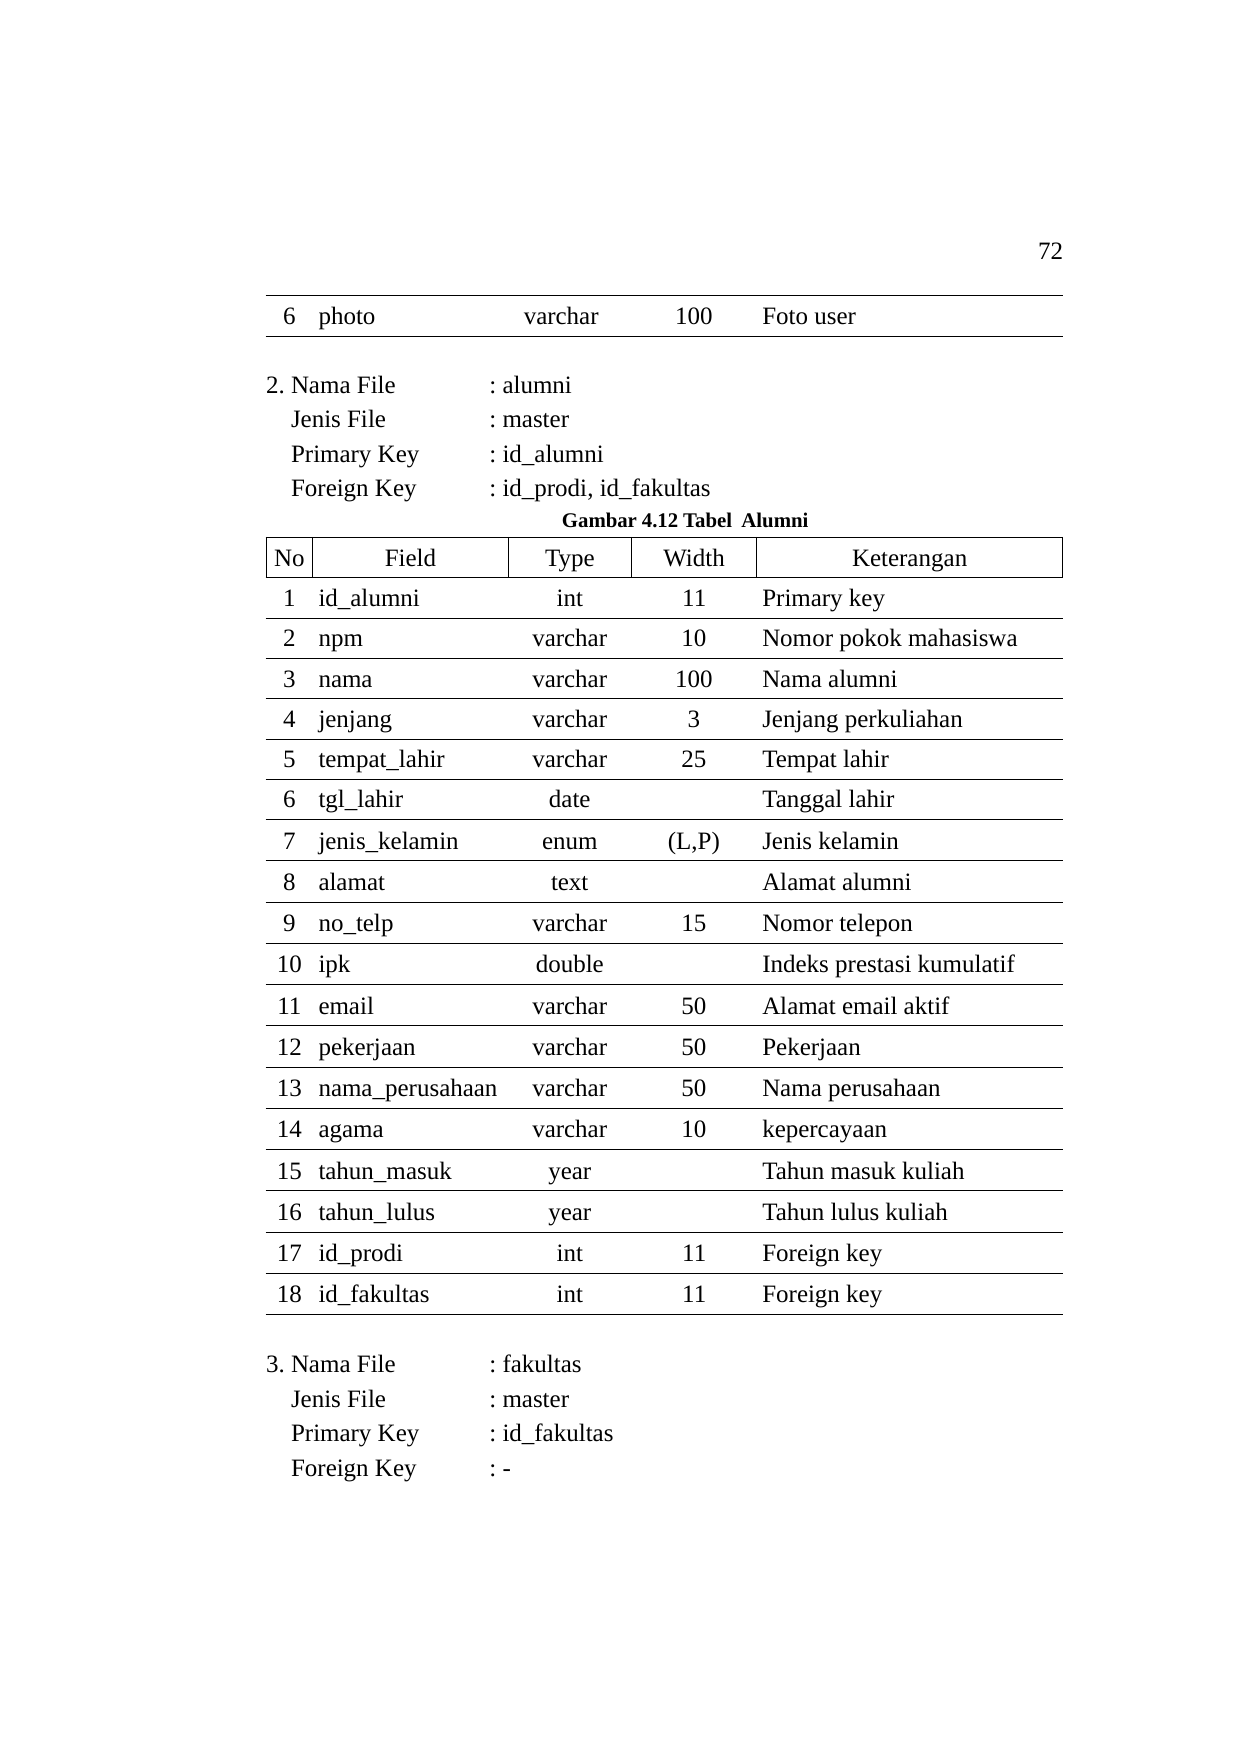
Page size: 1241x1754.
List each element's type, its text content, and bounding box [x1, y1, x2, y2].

table_cell (L,P) [631, 820, 756, 860]
table_cell email [313, 985, 508, 1025]
table_cell 2 [266, 619, 312, 658]
table_cell Alamat email aktif [756, 985, 1062, 1025]
table_cell 11 [631, 1274, 756, 1314]
table_cell Tahun lulus kuliah [756, 1191, 1062, 1232]
table_cell Foto user [756, 296, 1062, 336]
table_cell int [508, 578, 631, 617]
table_cell nama_perusahaan [313, 1068, 508, 1108]
table_cell Foreign key [756, 1233, 1062, 1273]
table_cell varchar [508, 985, 631, 1025]
table_cell date [508, 780, 631, 819]
table_cell 5 [266, 740, 312, 779]
table_cell varchar [508, 1109, 631, 1149]
table_cell tahun_lulus [313, 1191, 508, 1232]
table_cell ipk [313, 944, 508, 984]
table_header Type [509, 538, 631, 577]
table_cell text [508, 861, 631, 902]
table_cell 1 [266, 578, 312, 617]
table_cell 11 [266, 985, 312, 1025]
table_cell Foreign key [756, 1274, 1062, 1314]
table_cell 25 [631, 740, 756, 779]
table_cell Primary key [756, 578, 1062, 617]
table_cell 100 [631, 659, 756, 698]
table_cell 50 [631, 1026, 756, 1067]
table_cell 3 [631, 699, 756, 738]
table_cell 8 [266, 861, 312, 902]
table_cell Indeks prestasi kumulatif [756, 944, 1062, 984]
table_cell [631, 780, 756, 819]
table_cell 100 [631, 296, 756, 336]
table_cell [631, 944, 756, 984]
table_cell varchar [508, 659, 631, 698]
table_cell 10 [631, 619, 756, 658]
table_cell no_telp [313, 903, 508, 943]
table_cell 7 [266, 820, 312, 860]
table_cell [631, 1150, 756, 1190]
table_cell id_fakultas [313, 1274, 508, 1314]
table_cell int [508, 1274, 631, 1314]
table_cell tempat_lahir [313, 740, 508, 779]
table_cell varchar [508, 1026, 631, 1067]
table_cell Nomor telepon [756, 903, 1062, 943]
table_cell 50 [631, 1068, 756, 1108]
table_cell 9 [266, 903, 312, 943]
table_cell 11 [631, 578, 756, 617]
table_cell 17 [266, 1233, 312, 1273]
table_cell year [508, 1191, 631, 1232]
table_cell Tempat lahir [756, 740, 1062, 779]
text Foreign Key : - [266, 1453, 1063, 1482]
table_header Field [313, 538, 508, 577]
table_cell 16 [266, 1191, 312, 1232]
table_cell [631, 861, 756, 902]
table_cell id_alumni [313, 578, 508, 617]
table_cell Nomor pokok mahasiswa [756, 619, 1062, 658]
text 2. Nama File : alumni [266, 370, 1063, 399]
table_cell photo [313, 296, 491, 336]
table_cell 4 [266, 699, 312, 738]
table_cell pekerjaan [313, 1026, 508, 1067]
table_cell tgl_lahir [313, 780, 508, 819]
table_cell 18 [266, 1274, 312, 1314]
table_cell [631, 1191, 756, 1232]
text 3. Nama File : fakultas [266, 1349, 1063, 1378]
table_cell Tanggal lahir [756, 780, 1062, 819]
table_cell year [508, 1150, 631, 1190]
table_cell Jenis kelamin [756, 820, 1062, 860]
table_cell 50 [631, 985, 756, 1025]
table_cell Nama perusahaan [756, 1068, 1062, 1108]
table_cell varchar [508, 740, 631, 779]
table_cell varchar [508, 1068, 631, 1108]
text Primary Key : id_fakultas [266, 1418, 1063, 1447]
table_cell jenis_kelamin [313, 820, 508, 860]
table_cell 11 [631, 1233, 756, 1273]
table_cell tahun_masuk [313, 1150, 508, 1190]
text Primary Key : id_alumni [266, 439, 1063, 468]
table_cell Alamat alumni [756, 861, 1062, 902]
table_cell 15 [631, 903, 756, 943]
table_cell enum [508, 820, 631, 860]
table_cell 10 [631, 1109, 756, 1149]
table_cell Nama alumni [756, 659, 1062, 698]
table_header No [267, 538, 312, 577]
text Foreign Key : id_prodi, id_fakultas [266, 473, 1063, 502]
table_cell nama [313, 659, 508, 698]
table_cell int [508, 1233, 631, 1273]
table_cell 3 [266, 659, 312, 698]
table_cell 6 [266, 296, 312, 336]
table_cell alamat [313, 861, 508, 902]
table_cell 13 [266, 1068, 312, 1108]
text Jenis File : master [266, 1384, 1063, 1413]
table_cell varchar [508, 903, 631, 943]
table_cell varchar [508, 619, 631, 658]
table_cell 14 [266, 1109, 312, 1149]
table_cell varchar [508, 699, 631, 738]
table_cell 12 [266, 1026, 312, 1067]
text Jenis File : master [266, 404, 1063, 433]
table_cell kepercayaan [756, 1109, 1062, 1149]
table_cell jenjang [313, 699, 508, 738]
table_header Keterangan [757, 538, 1062, 577]
table_header Width [632, 538, 756, 577]
text Gambar 4.12 Tabel Alumni [307, 508, 1063, 532]
table_cell Pekerjaan [756, 1026, 1062, 1067]
table_cell double [508, 944, 631, 984]
table_cell npm [313, 619, 508, 658]
table_cell Tahun masuk kuliah [756, 1150, 1062, 1190]
table_cell Jenjang perkuliahan [756, 699, 1062, 738]
table_cell 10 [266, 944, 312, 984]
table_cell 6 [266, 780, 312, 819]
table_cell agama [313, 1109, 508, 1149]
table_cell id_prodi [313, 1233, 508, 1273]
table_cell 15 [266, 1150, 312, 1190]
table_cell varchar [491, 296, 631, 336]
